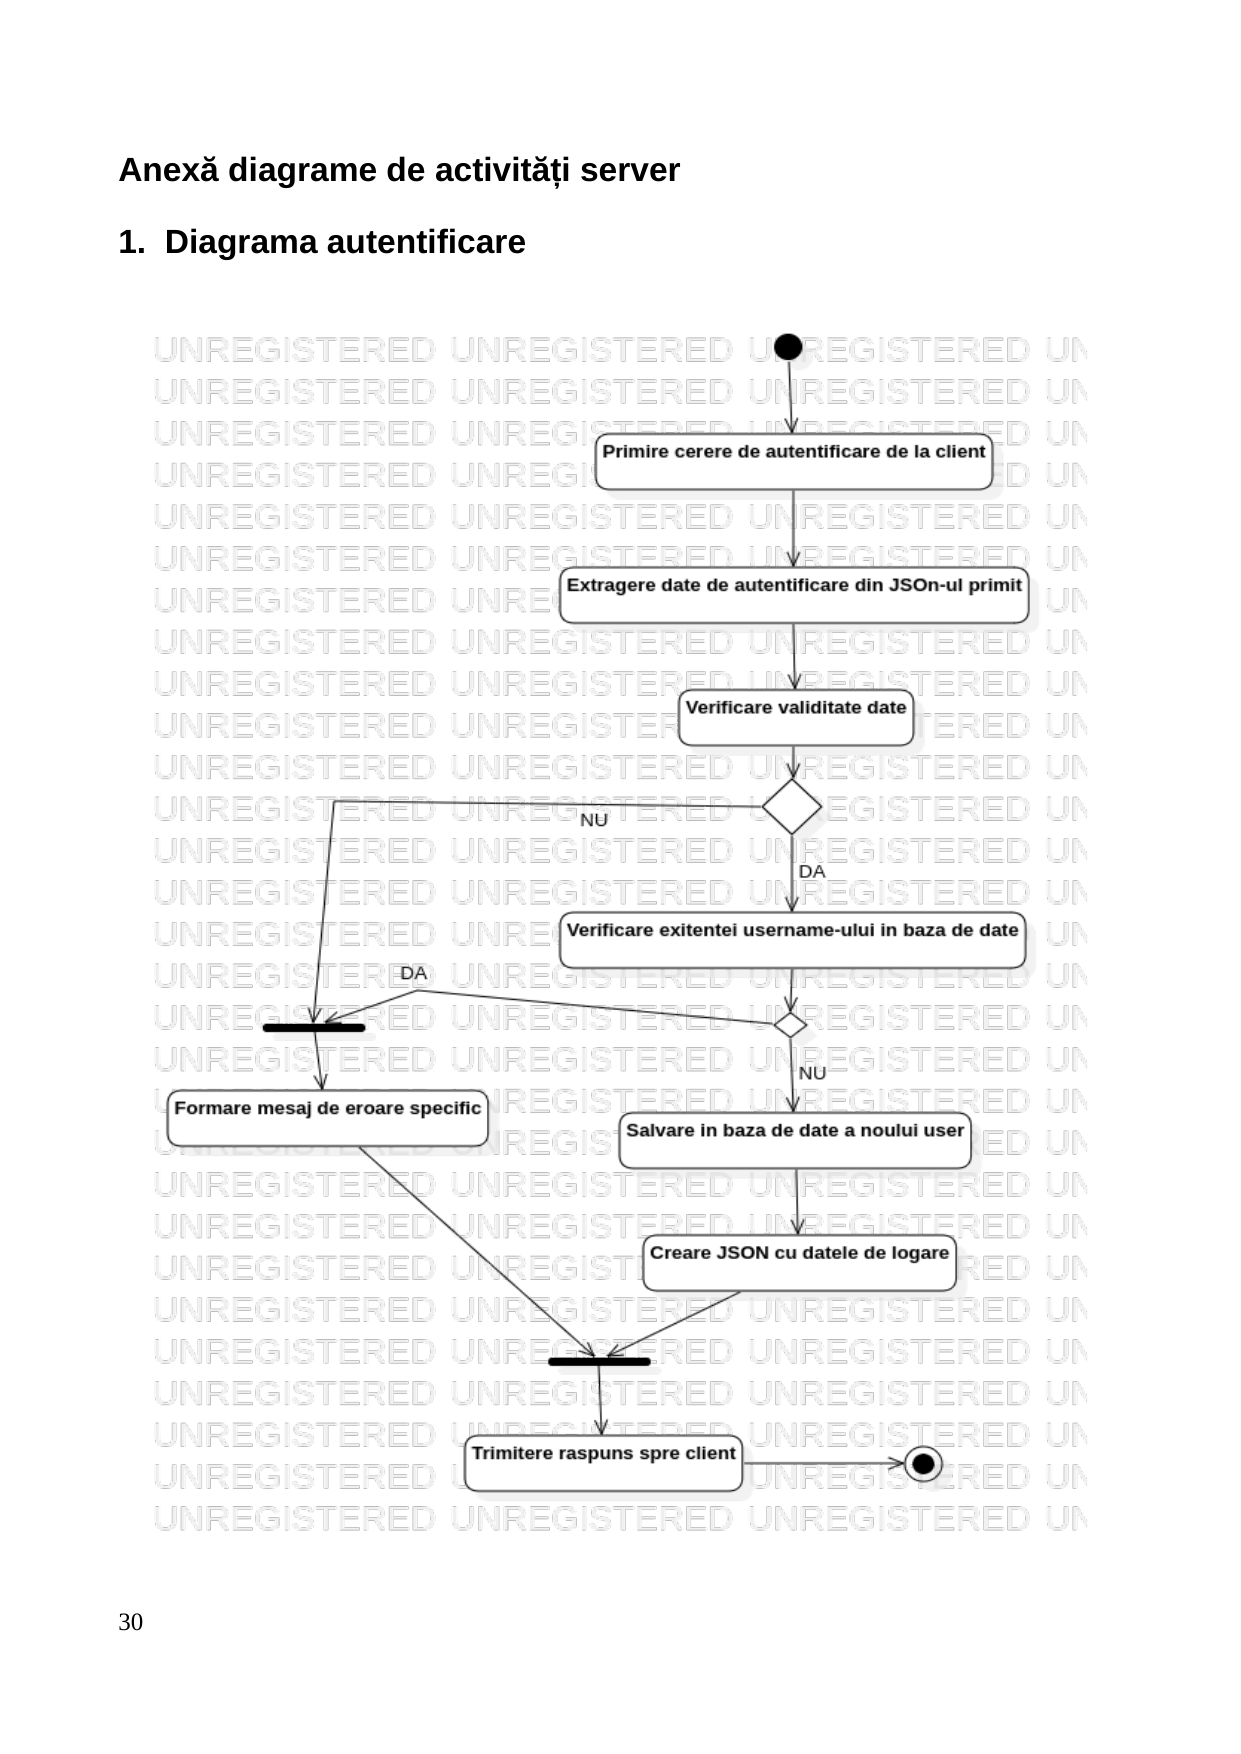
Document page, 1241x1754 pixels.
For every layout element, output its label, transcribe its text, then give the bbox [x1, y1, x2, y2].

subtitle 1. Diagrama autentificare [118, 222, 1122, 261]
picture [153, 320, 1088, 1547]
subtitle Anexă diagrame de activități server [118, 150, 1122, 188]
